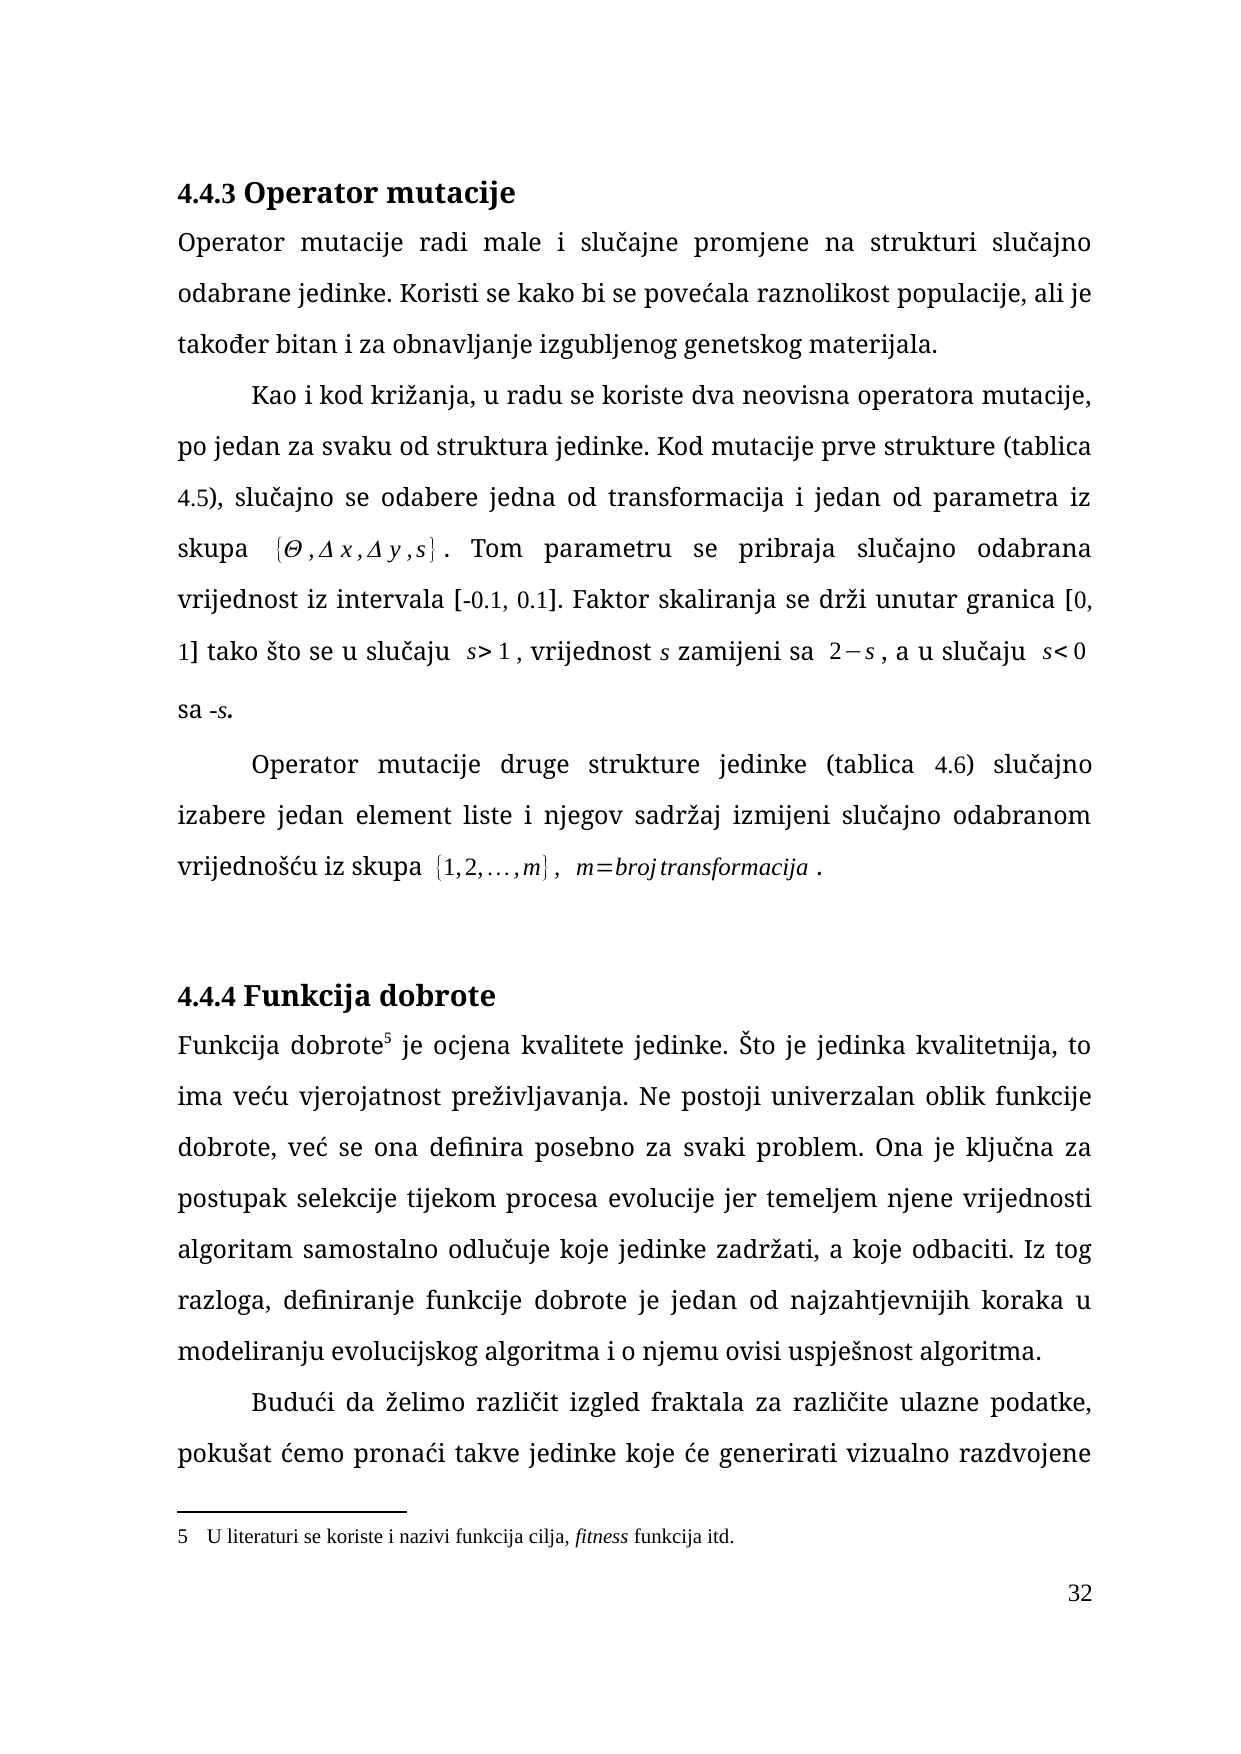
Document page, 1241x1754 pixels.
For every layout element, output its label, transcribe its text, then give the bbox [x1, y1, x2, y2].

text Funkcija dobrote je ocjena kvalitete jedinke. Što je jedinka kvalitetnija, to ima veću vjerojatnost preživljavanja. Ne postoji univerzalan oblik funkcije dobrote, već se ona definira posebno za svaki problem. Ona je ključna za postupak selekcije tijekom procesa evolucije jer temeljem njene vrijednosti algoritam samostalno odlučuje koje jedinke zadržati, a koje odbaciti. Iz tog razloga, definiranje funkcije dobrote je jedan od najzahtjevnijih koraka u modeliranju evolucijskog algoritma i o njemu ovisi uspješnost algoritma. [177, 1028, 1093, 1368]
subtitle 4.4.4 Funkcija dobrote [177, 976, 1093, 1015]
text Operator mutacije radi male i slučajne promjene na strukturi slučajno odabrane jedinke. Koristi se kako bi se povećala raznolikost populacije, ali je također bitan i za obnavljanje izgubljenog genetskog materijala. [177, 225, 1093, 361]
text Budući da želimo različit izgled fraktala za različite ulazne podatke, pokušat ćemo pronaći takve jedinke koje će generirati vizualno razdvojene skupove točaka, odnosno fraktala. Dobrota jedinke ovisit će o dva proizvoljno zadana DNA niza. Ideja je sljedeća. Jedinka se podvrgne procesu generiranja IFS fraktala za svaki ulazni niz posebno, uz jednu iznimku. Pomicanje točke uslijed primjene transformacija se ne iscrtava, već se njena pozicija Ti = (xi , yi) prati i pamti. Pri završetku iteracije svakog od ulaznih nizova, računa se prosječna pozicija pomične točke . [177, 1385, 1093, 1470]
text Kao i kod križanja, u radu se koriste dva neovisna operatora mutacije, po jedan za svaku od struktura jedinke. Kod mutacije prve strukture (tablica 4.5), slučajno se odabere jedna od transformacija i jedan od parametra iz skupa . Tom parametru se pribraja slučajno odabrana vrijednost iz intervala [-0.1, 0.1]. Faktor skaliranja se drži unutar granica [0, 1] tako što se u slučaju , vrijednost s zamijeni sa , a u slučaju sa -s. [177, 378, 1093, 727]
text U literaturi se koriste i nazivi funkcija cilja, fitness funkcija itd. [177, 1524, 1093, 1548]
text Operator mutacije druge strukture jedinke (tablica 4.6) slučajno izabere jedan element liste i njegov sadržaj izmijeni slučajno odabranom vrijednošću iz skupa . [177, 746, 1093, 883]
subtitle 4.4.3 Operator mutacije [177, 173, 1093, 212]
